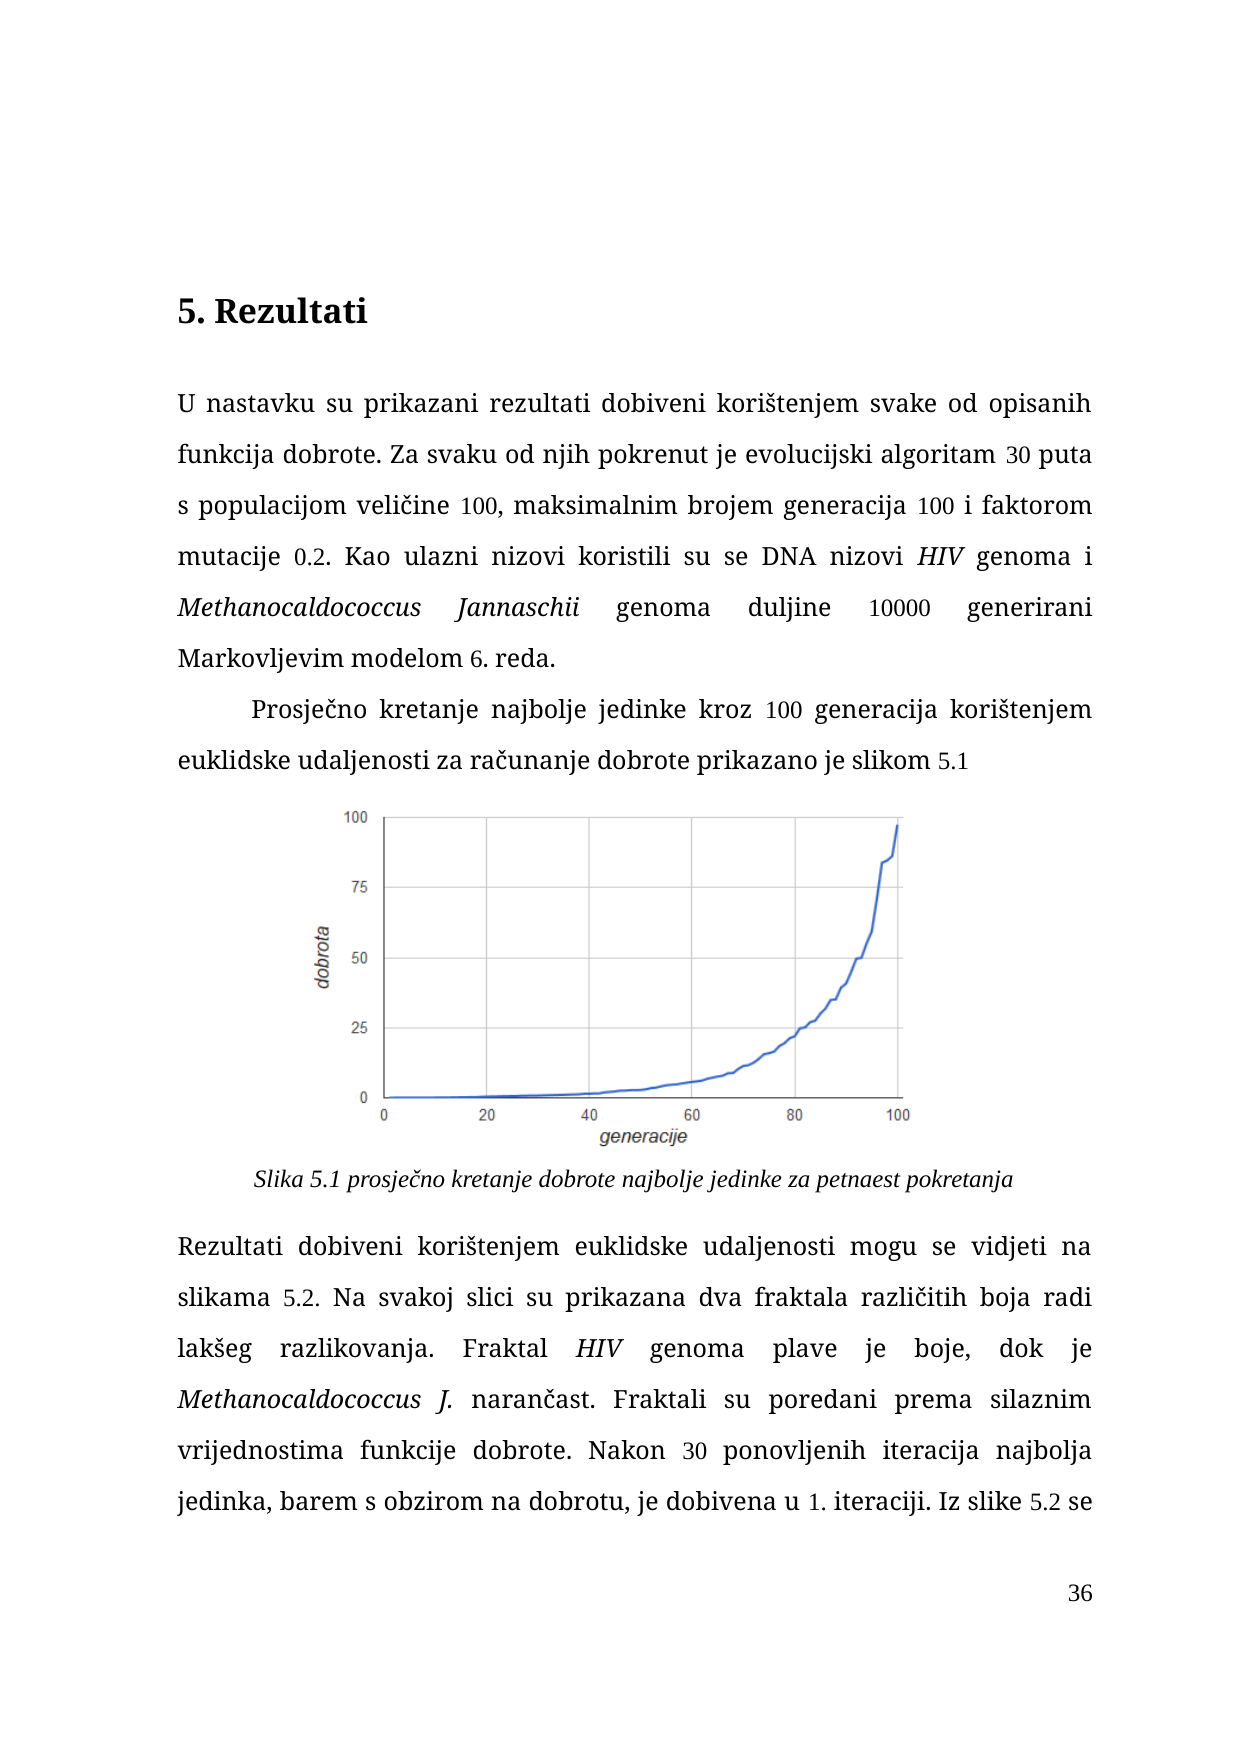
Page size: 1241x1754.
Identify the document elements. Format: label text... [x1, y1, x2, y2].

picture [306, 796, 964, 1152]
text Prosječno kretanje najbolje jedinke kroz 100 generacija korištenjem euklidske udaljenosti za računanje dobrote prikazano je slikom 5.1 [177, 692, 1093, 777]
table_header [177, 794, 1093, 1164]
text Slika 5.1 prosječno kretanje dobrote najbolje jedinke za petnaest pokretanja [177, 1164, 1093, 1192]
text Rezultati dobiveni korištenjem euklidske udaljenosti mogu se vidjeti na slikama 5.2. Na svakoj slici su prikazana dva fraktala različitih boja radi lakšeg razlikovanja. Fraktal HIV genoma plave je boje, dok je Methanocaldococcus J. narančast. Fraktali su poredani prema silaznim vrijednostima funkcije dobrote. Nakon 30 ponovljenih iteracija najbolja jedinka, barem s obzirom na dobrotu, je dobivena u 1. iteraciji. Iz slike 5.2 se [177, 1228, 1093, 1518]
subtitle 5. Rezultati [177, 288, 1093, 333]
text U nastavku su prikazani rezultati dobiveni korištenjem svake od opisanih funkcija dobrote. Za svaku od njih pokrenut je evolucijski algoritam 30 puta s populacijom veličine 100, maksimalnim brojem generacija 100 i faktorom mutacije 0.2. Kao ulazni nizovi koristili su se DNA nizovi HIV genoma i Methanocaldococcus Jannaschii genoma duljine 10000 generirani Markovljevim modelom 6. reda. [177, 386, 1093, 675]
